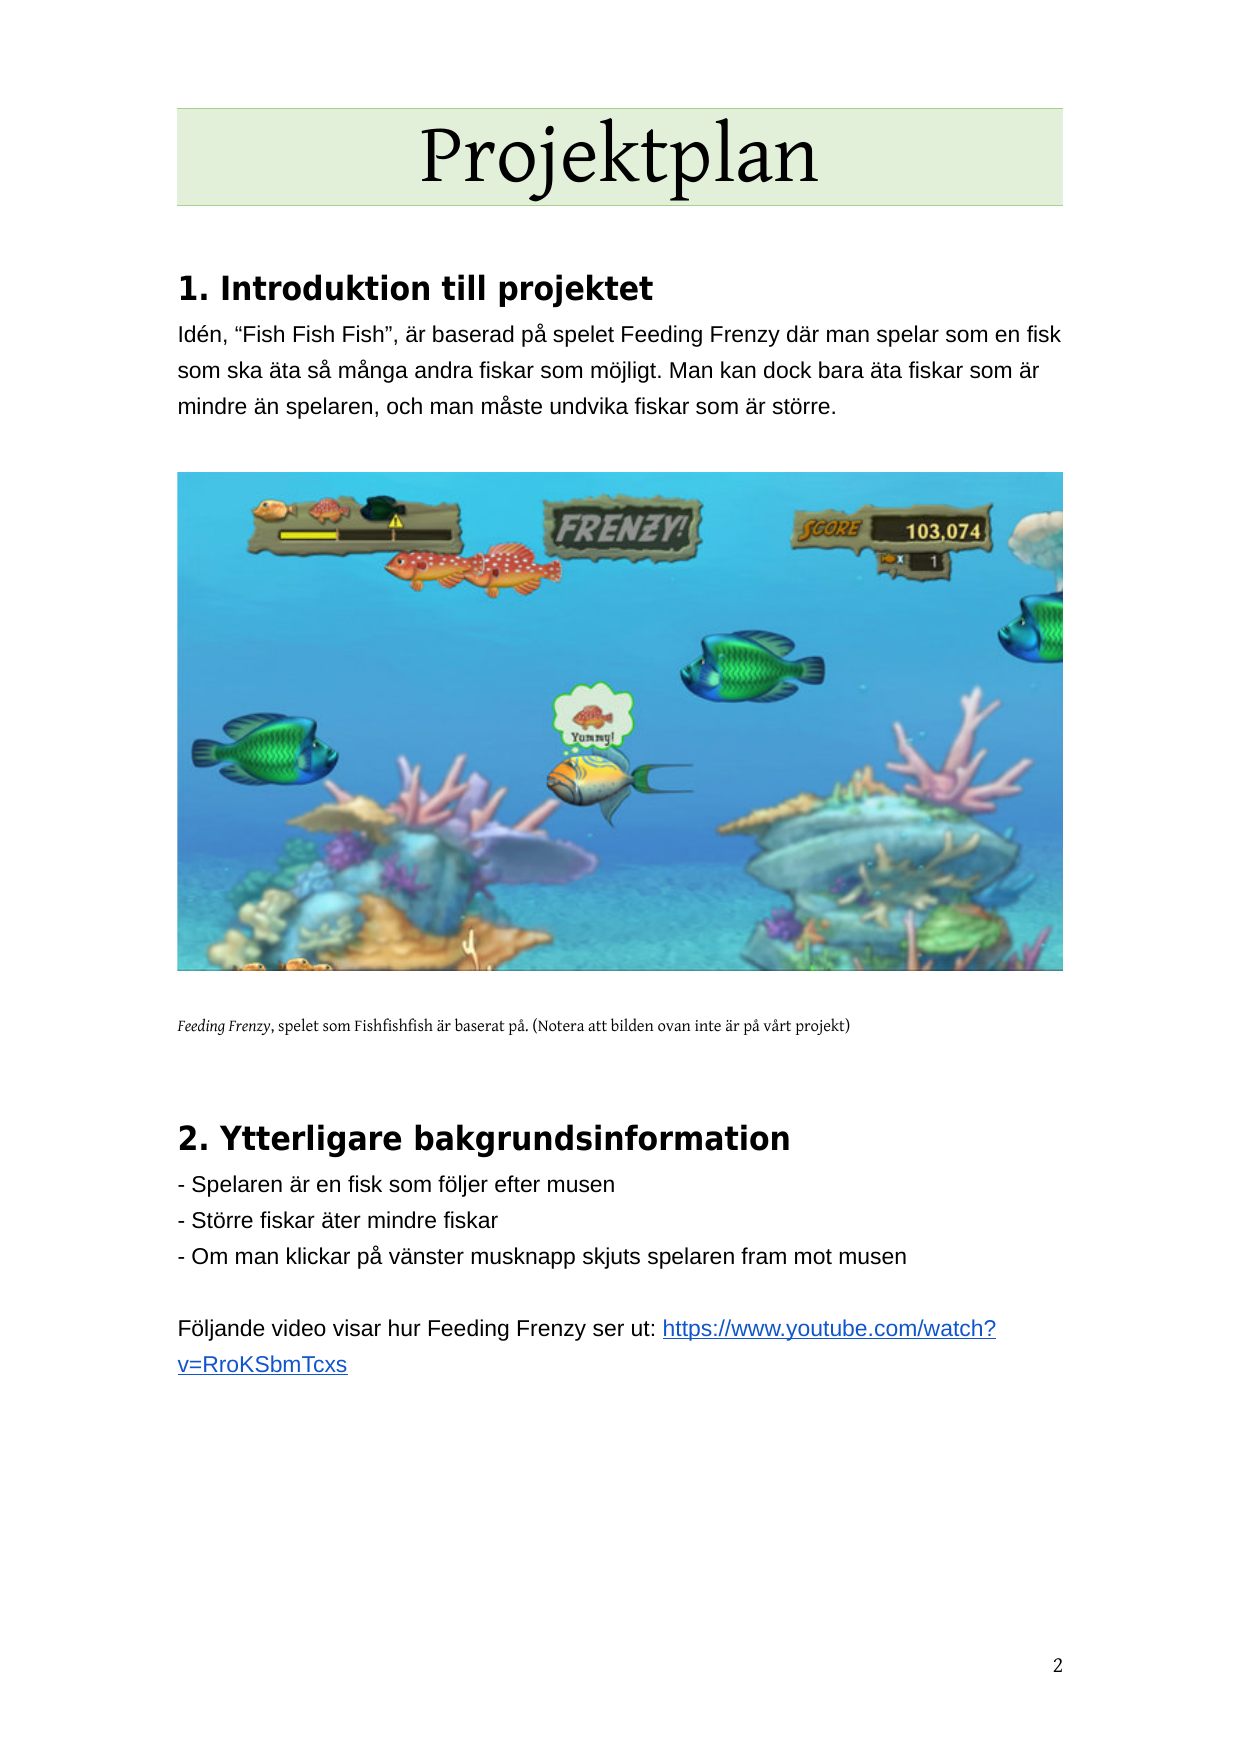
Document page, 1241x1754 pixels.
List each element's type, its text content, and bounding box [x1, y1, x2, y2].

table_header Projektplan [177, 109, 1063, 205]
subtitle 1. Introduktion till projektet [177, 269, 1063, 308]
subtitle 2. Ytterligare bakgrundsinformation [177, 1120, 1063, 1159]
text - Om man klickar på vänster musknapp skjuts spelaren fram mot musen [177, 1243, 1063, 1270]
text Feeding Frenzy, spelet som Fishfishfish är baserat på. (Notera att bilden ovan inte är på vårt projekt) [177, 1017, 1063, 1037]
text Följande video visar hur Feeding Frenzy ser ut: https://www.youtube.com/watch?v=RroKSbmTcxs [177, 1315, 1063, 1378]
text Idén, “Fish Fish Fish”, är baserad på spelet Feeding Frenzy där man spelar som en fisk som ska äta så många andra fiskar som möjligt. Man kan dock bara äta fiskar som är mindre än spelaren, och man måste undvika fiskar som är större. [177, 321, 1063, 419]
text - Större fiskar äter mindre fiskar [177, 1207, 1063, 1234]
text - Spelaren är en fisk som följer efter musen [177, 1171, 1063, 1198]
